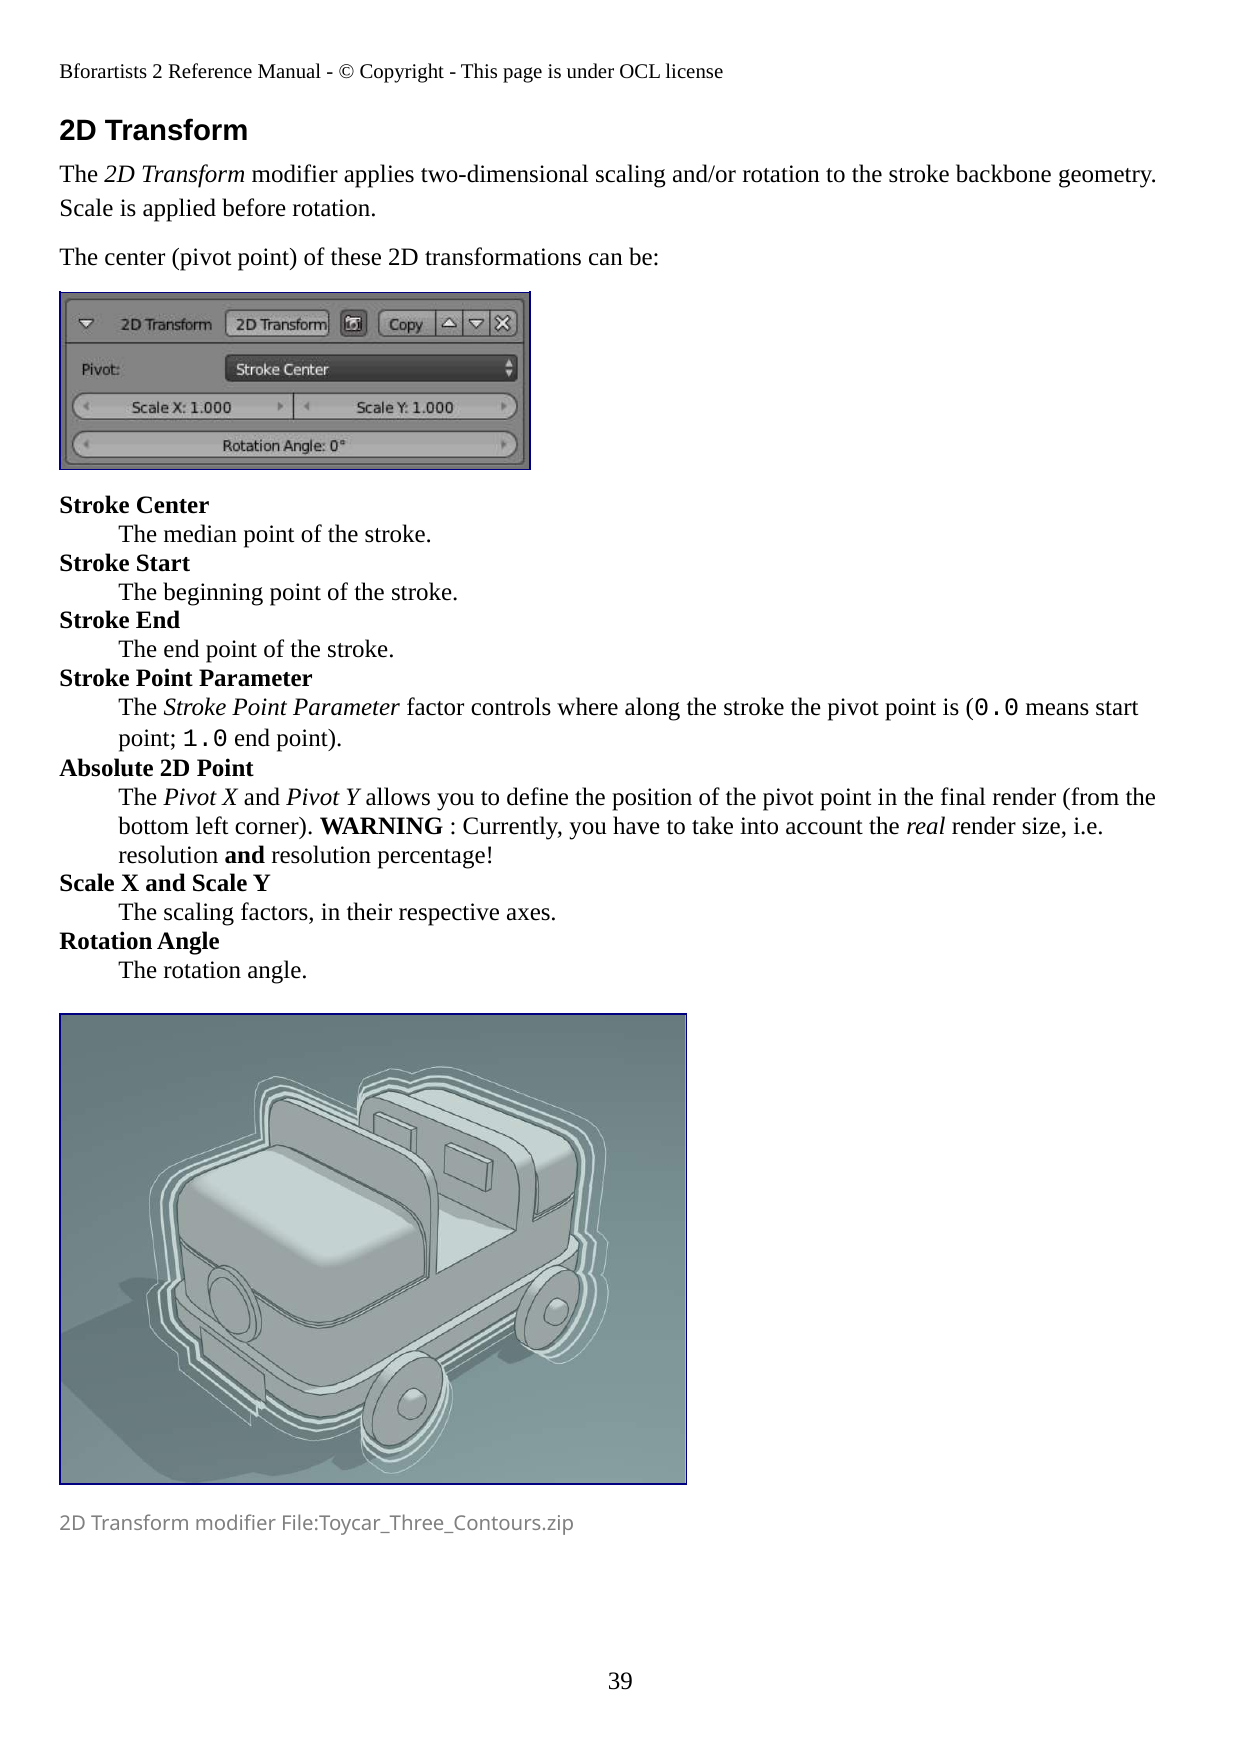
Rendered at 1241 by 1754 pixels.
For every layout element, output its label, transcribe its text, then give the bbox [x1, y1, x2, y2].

list The beginning point of the stroke. [118, 577, 1181, 606]
subtitle Rotation Angle [59, 926, 1181, 955]
list The median point of the stroke. [118, 519, 1181, 548]
list The scaling factors, in their respective axes. [118, 897, 1181, 926]
subtitle 2D Transform [59, 113, 1181, 146]
list The end point of the stroke. [118, 634, 1181, 663]
list The rotation angle. [118, 955, 1181, 983]
picture [61, 1015, 686, 1483]
subtitle Stroke Point Parameter [59, 663, 1181, 692]
text 2D Transform modifier File:Toycar_Three_Contours.zip [59, 1505, 1181, 1536]
subtitle Stroke Center [59, 491, 1181, 519]
subtitle Absolute 2D Point [59, 753, 1181, 782]
list The Stroke Point Parameter factor controls where along the stroke the pivot point is (0.0 means start point; 1.0 end point). [118, 692, 1181, 753]
list The Pivot X and Pivot Y allows you to define the position of the pivot point in the final render (from the bottom left corner). WARNING : Currently, you have to take into account the real render size, i.e. resolution and resolution percentage! [118, 782, 1181, 868]
text The center (pivot point) of these 2D transformations can be: [59, 242, 1181, 271]
subtitle Stroke End [59, 606, 1181, 634]
picture [61, 293, 529, 469]
subtitle Scale X and Scale Y [59, 868, 1181, 897]
text The 2D Transform modifier applies two-dimensional scaling and/or rotation to the stroke backbone geometry. Scale is applied before rotation. [59, 159, 1181, 222]
subtitle Stroke Start [59, 548, 1181, 577]
